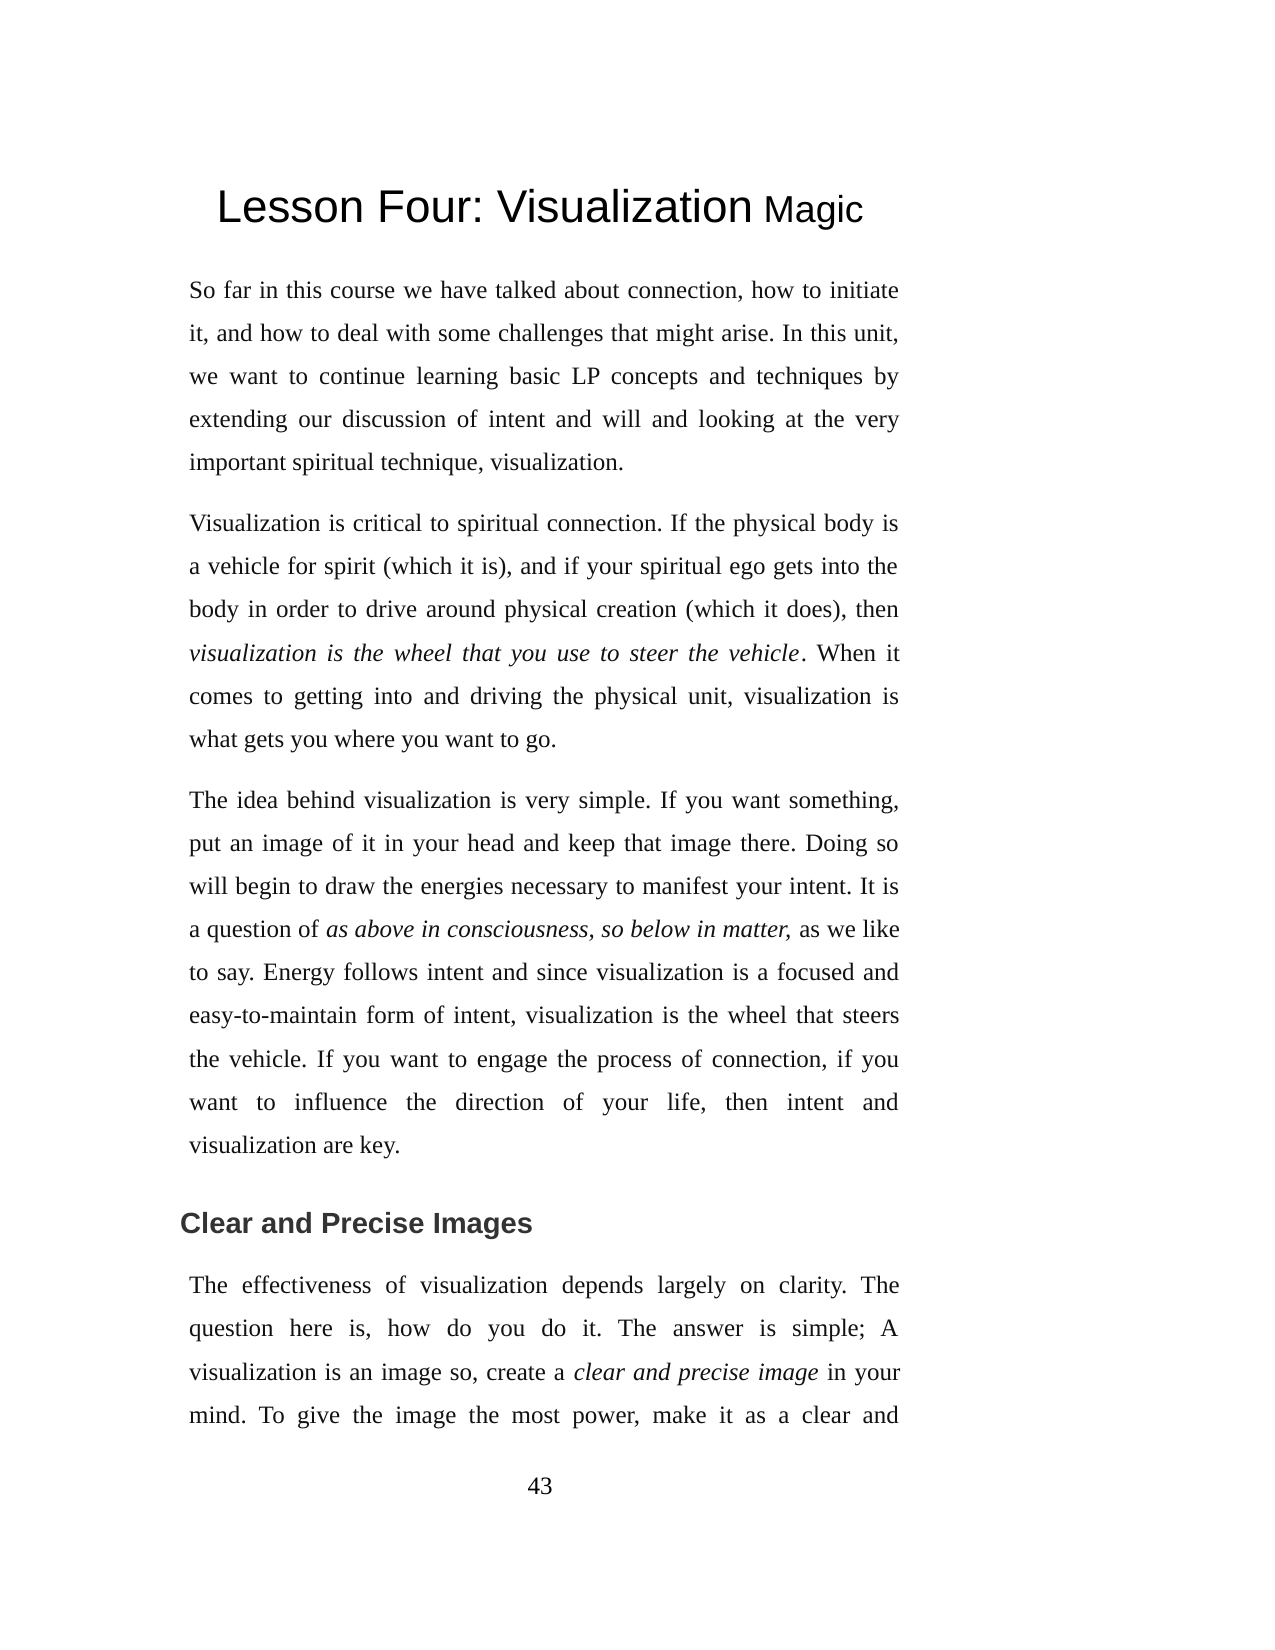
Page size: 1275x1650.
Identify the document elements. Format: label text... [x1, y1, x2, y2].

subtitle Clear and Precise Images [180, 1206, 900, 1239]
text The effectiveness of visualization depends largely on clarity. The question here is, how do you do it. The answer is simple; A visualization is an image so, create a clear and precise image in your mind. To give the image the most power, make it as a clear and [189, 1270, 900, 1428]
text Visualization is critical to spiritual connection. If the physical body is a vehicle for spirit (which it is), and if your spiritual ego gets into the body in order to drive around physical creation (which it does), then visualization is the wheel that you use to steer the vehicle. When it comes to getting into and driving the physical unit, visualization is what gets you where you want to go. [189, 508, 900, 753]
text The idea behind visualization is very simple. If you want something, put an image of it in your head and keep that image there. Doing so will begin to draw the energies necessary to manifest your intent. It is a question of as above in consciousness, so below in matter, as we like to say. Energy follows intent and since visualization is a focused and easy-to-maintain form of intent, visualization is the wheel that steers the vehicle. If you want to engage the process of connection, if you want to influence the direction of your life, then intent and visualization are key. [189, 785, 900, 1159]
subtitle Lesson Four: Visualization Magic [180, 180, 900, 233]
text So far in this course we have talked about connection, how to initiate it, and how to deal with some challenges that might arise. In this unit, we want to continue learning basic LP concepts and techniques by extending our discussion of intent and will and looking at the very important spiritual technique, visualization. [189, 275, 900, 476]
